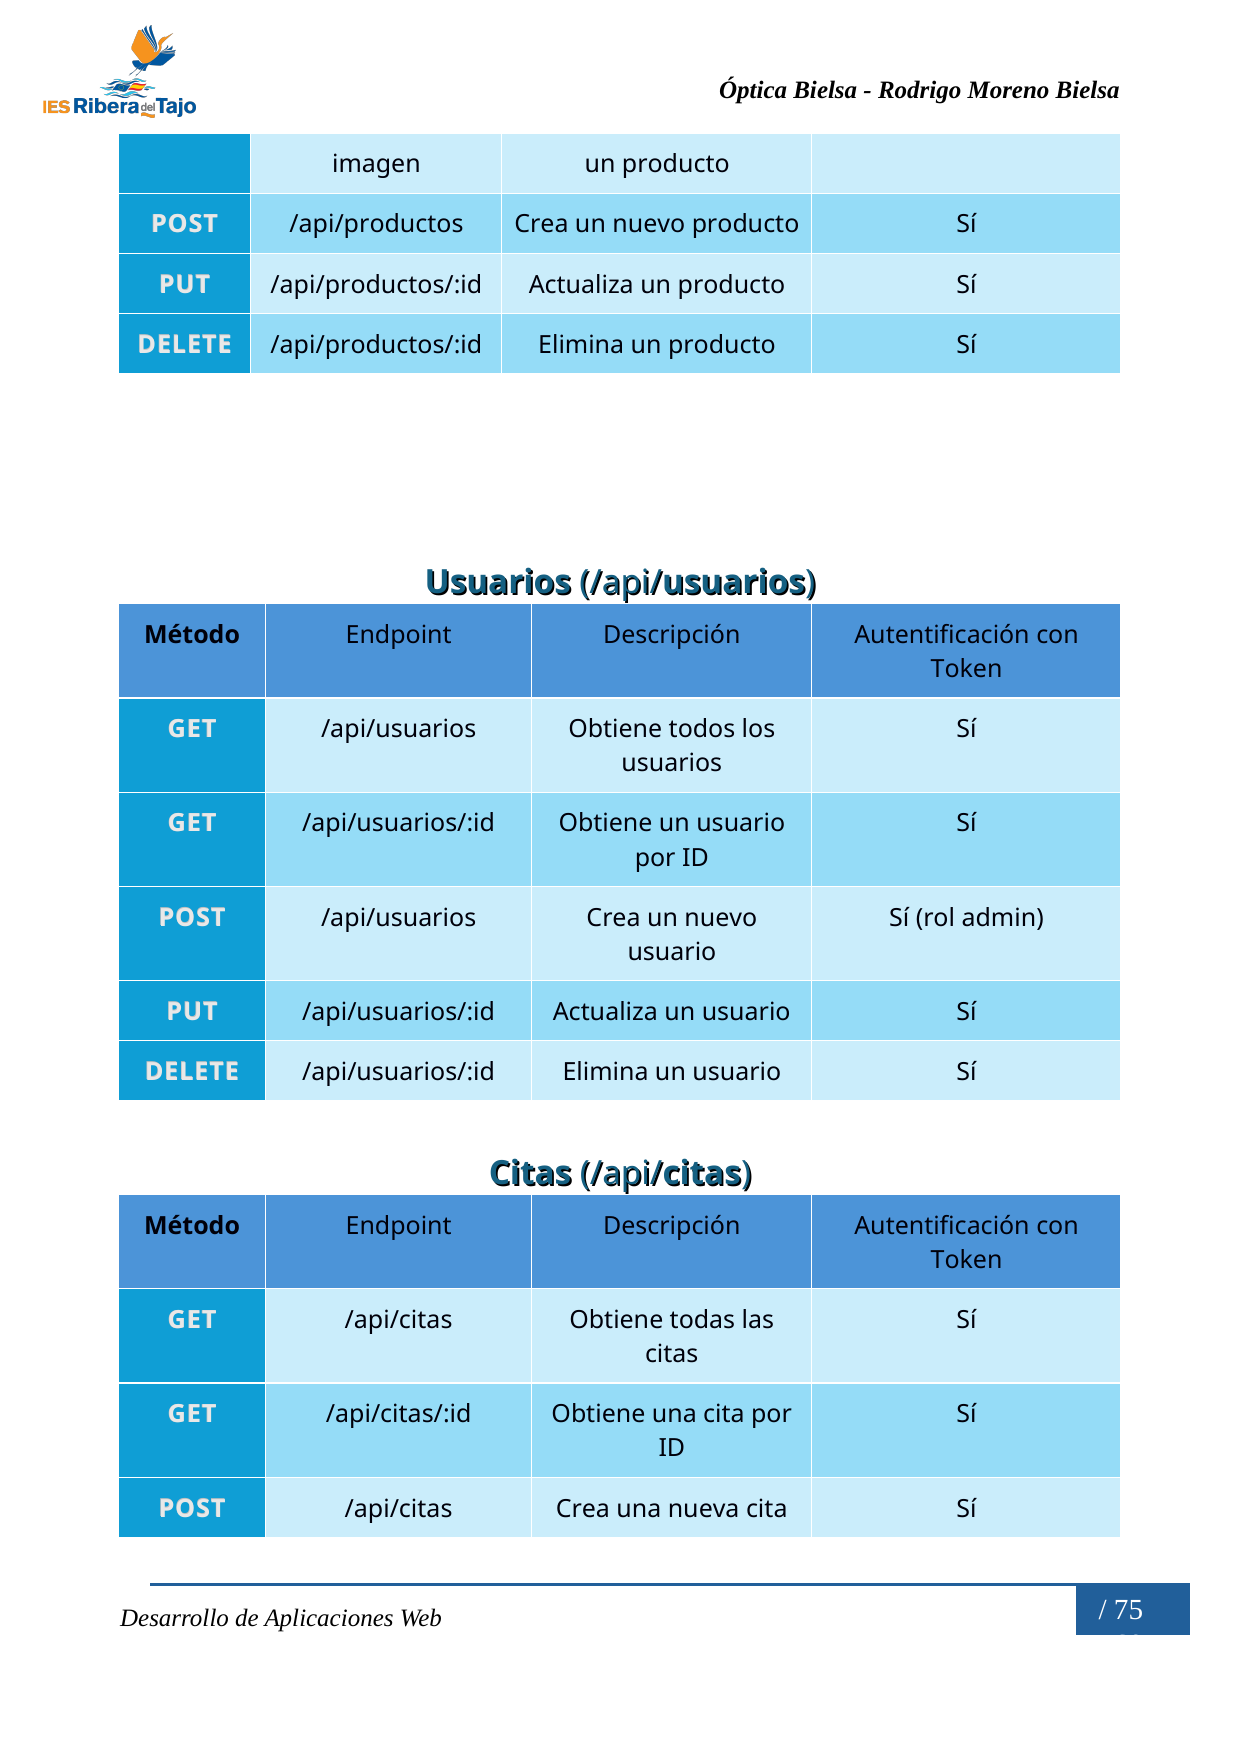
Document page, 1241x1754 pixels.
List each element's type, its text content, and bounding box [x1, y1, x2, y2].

table_cell GET [119, 793, 265, 886]
table_cell Crea un nuevo usuario [532, 887, 811, 980]
table_cell [119, 134, 250, 193]
table_cell PUT [119, 981, 265, 1040]
table_cell Sí [812, 1478, 1120, 1537]
table_cell Endpoint [266, 1195, 531, 1288]
table_cell Obtiene todos los usuarios [532, 699, 811, 792]
table_cell Método [119, 1195, 265, 1288]
table_cell /api/citas/:id [266, 1384, 531, 1477]
table_cell Sí [812, 254, 1120, 313]
table_cell Sí [812, 1289, 1120, 1382]
table_cell Descripción [532, 604, 811, 697]
table_cell Endpoint [266, 604, 531, 697]
table_cell Sí [812, 1384, 1120, 1477]
table_cell Sí [812, 314, 1120, 373]
table_cell Obtiene una cita por ID [532, 1384, 811, 1477]
table_cell Descripción [532, 1195, 811, 1288]
table_cell /api/usuarios [266, 887, 531, 980]
table_cell un producto [502, 134, 811, 193]
table_cell /api/productos/:id [251, 254, 501, 313]
table_cell Elimina un producto [502, 314, 811, 373]
table_cell Elimina un usuario [532, 1041, 811, 1100]
table_cell GET [119, 699, 265, 792]
table_header Usuarios (/api/usuarios) [119, 545, 1120, 603]
table_cell /api/productos [251, 194, 501, 253]
table_cell Obtiene un usuario por ID [532, 793, 811, 886]
table_cell /api/usuarios/:id [266, 1041, 531, 1100]
table_cell /api/usuarios [266, 699, 531, 792]
table_cell [812, 134, 1120, 193]
table_cell Sí [812, 981, 1120, 1040]
table_cell Sí [812, 699, 1120, 792]
table_cell /api/usuarios/:id [266, 793, 531, 886]
table_cell Sí [812, 793, 1120, 886]
table_header Citas (/api/citas) [119, 1136, 1120, 1194]
table_cell Actualiza un producto [502, 254, 811, 313]
table_cell POST [119, 887, 265, 980]
table_cell POST [119, 194, 250, 253]
table_cell Autentificación con Token [812, 1195, 1120, 1288]
table_cell GET [119, 1289, 265, 1382]
table_cell /api/citas [266, 1478, 531, 1537]
table_cell PUT [119, 254, 250, 313]
table_cell GET [119, 1384, 265, 1477]
table_cell Método [119, 604, 265, 697]
table_cell imagen [251, 134, 501, 193]
table_cell POST [119, 1478, 265, 1537]
table_cell Obtiene todas las citas [532, 1289, 811, 1382]
table_cell Sí [812, 1041, 1120, 1100]
table_cell Crea un nuevo producto [502, 194, 811, 253]
table_cell DELETE [119, 1041, 265, 1100]
table_cell Sí (rol admin) [812, 887, 1120, 980]
table_cell Actualiza un usuario [532, 981, 811, 1040]
table_cell Sí [812, 194, 1120, 253]
table_cell Crea una nueva cita [532, 1478, 811, 1537]
table_cell /api/usuarios/:id [266, 981, 531, 1040]
table_cell /api/citas [266, 1289, 531, 1382]
table_cell Autentificación con Token [812, 604, 1120, 697]
table_cell DELETE [119, 314, 250, 373]
table_cell /api/productos/:id [251, 314, 501, 373]
